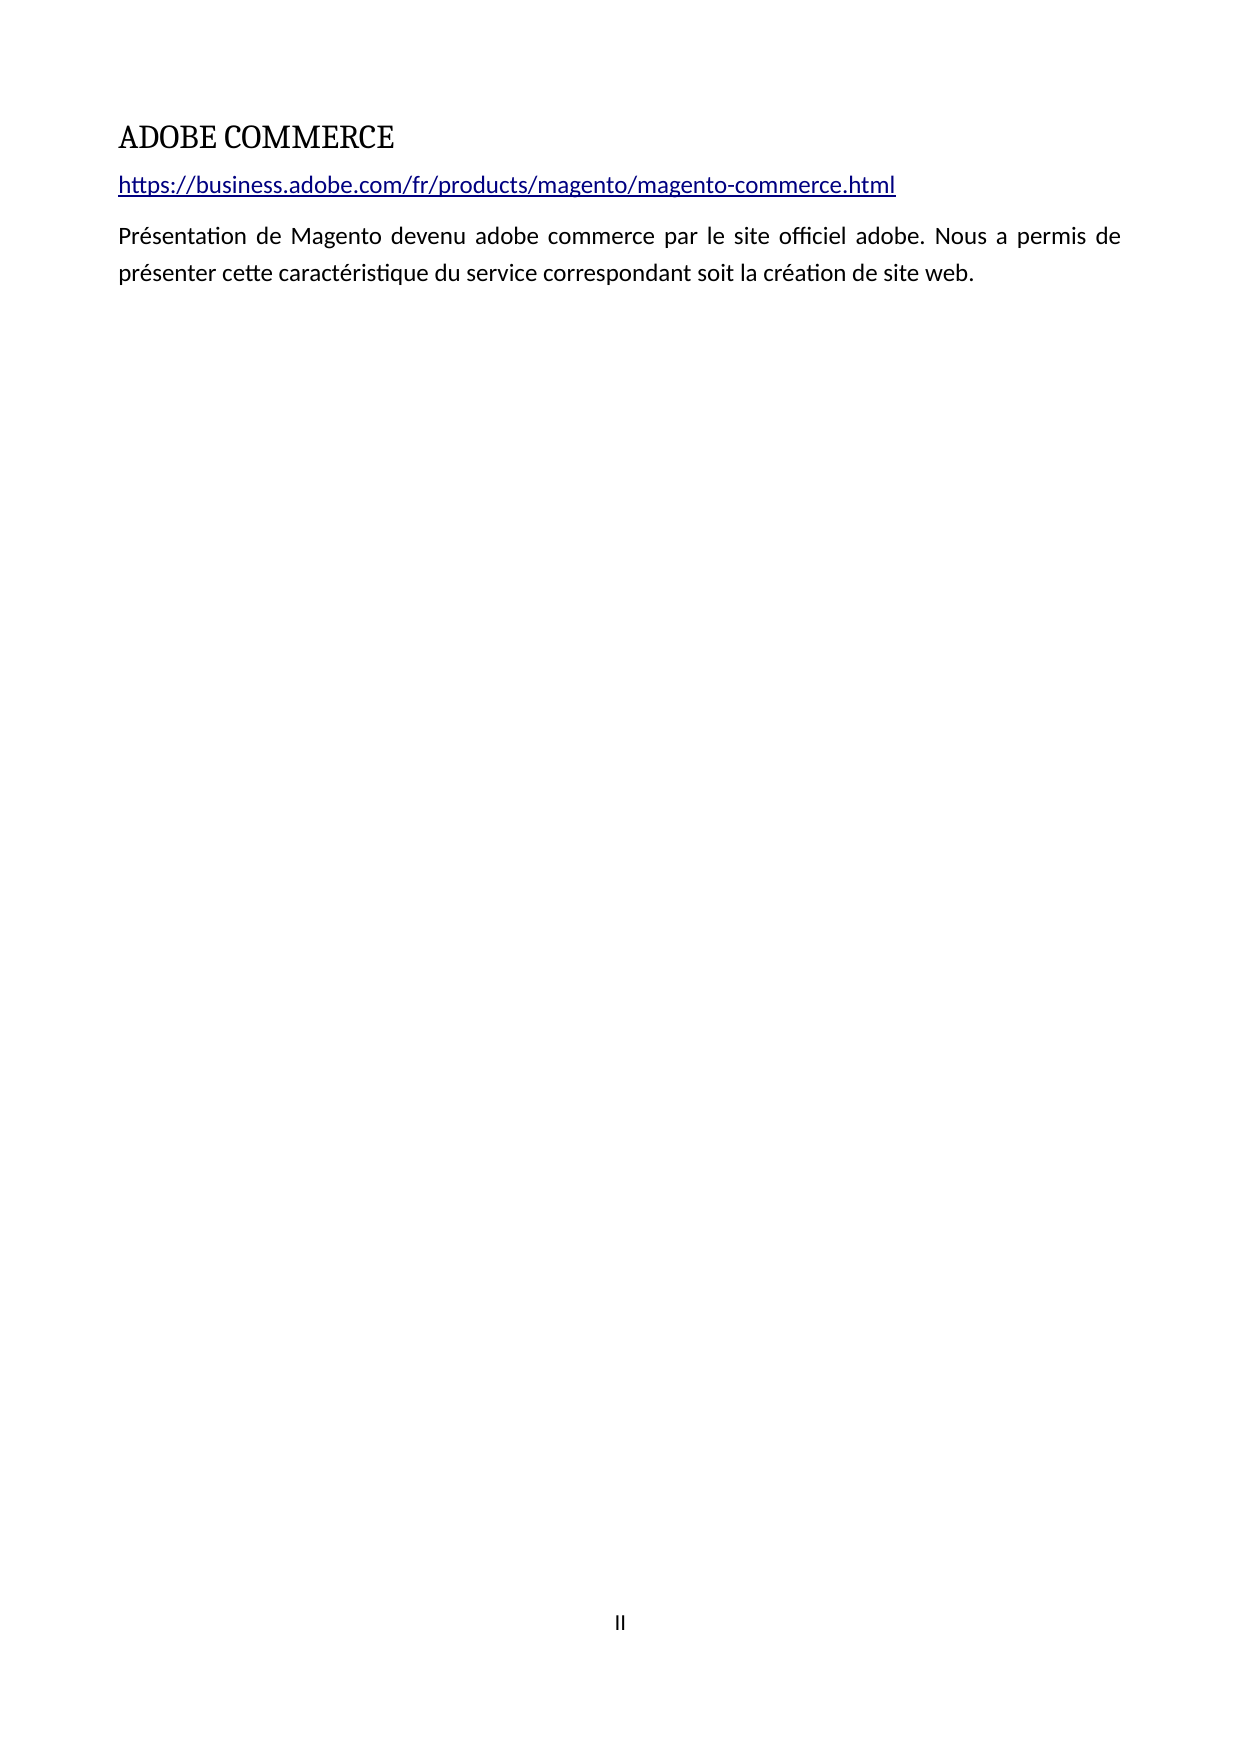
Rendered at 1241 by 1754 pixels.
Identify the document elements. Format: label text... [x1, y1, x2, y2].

subtitle Adobe Commerce [118, 118, 1122, 157]
text Présentation de Magento devenu adobe commerce par le site officiel adobe. Nous a permis de présenter cette caractéristique du service correspondant soit la création de site web. [118, 220, 1122, 287]
text https://business.adobe.com/fr/products/magento/magento-commerce.html [118, 169, 1122, 200]
